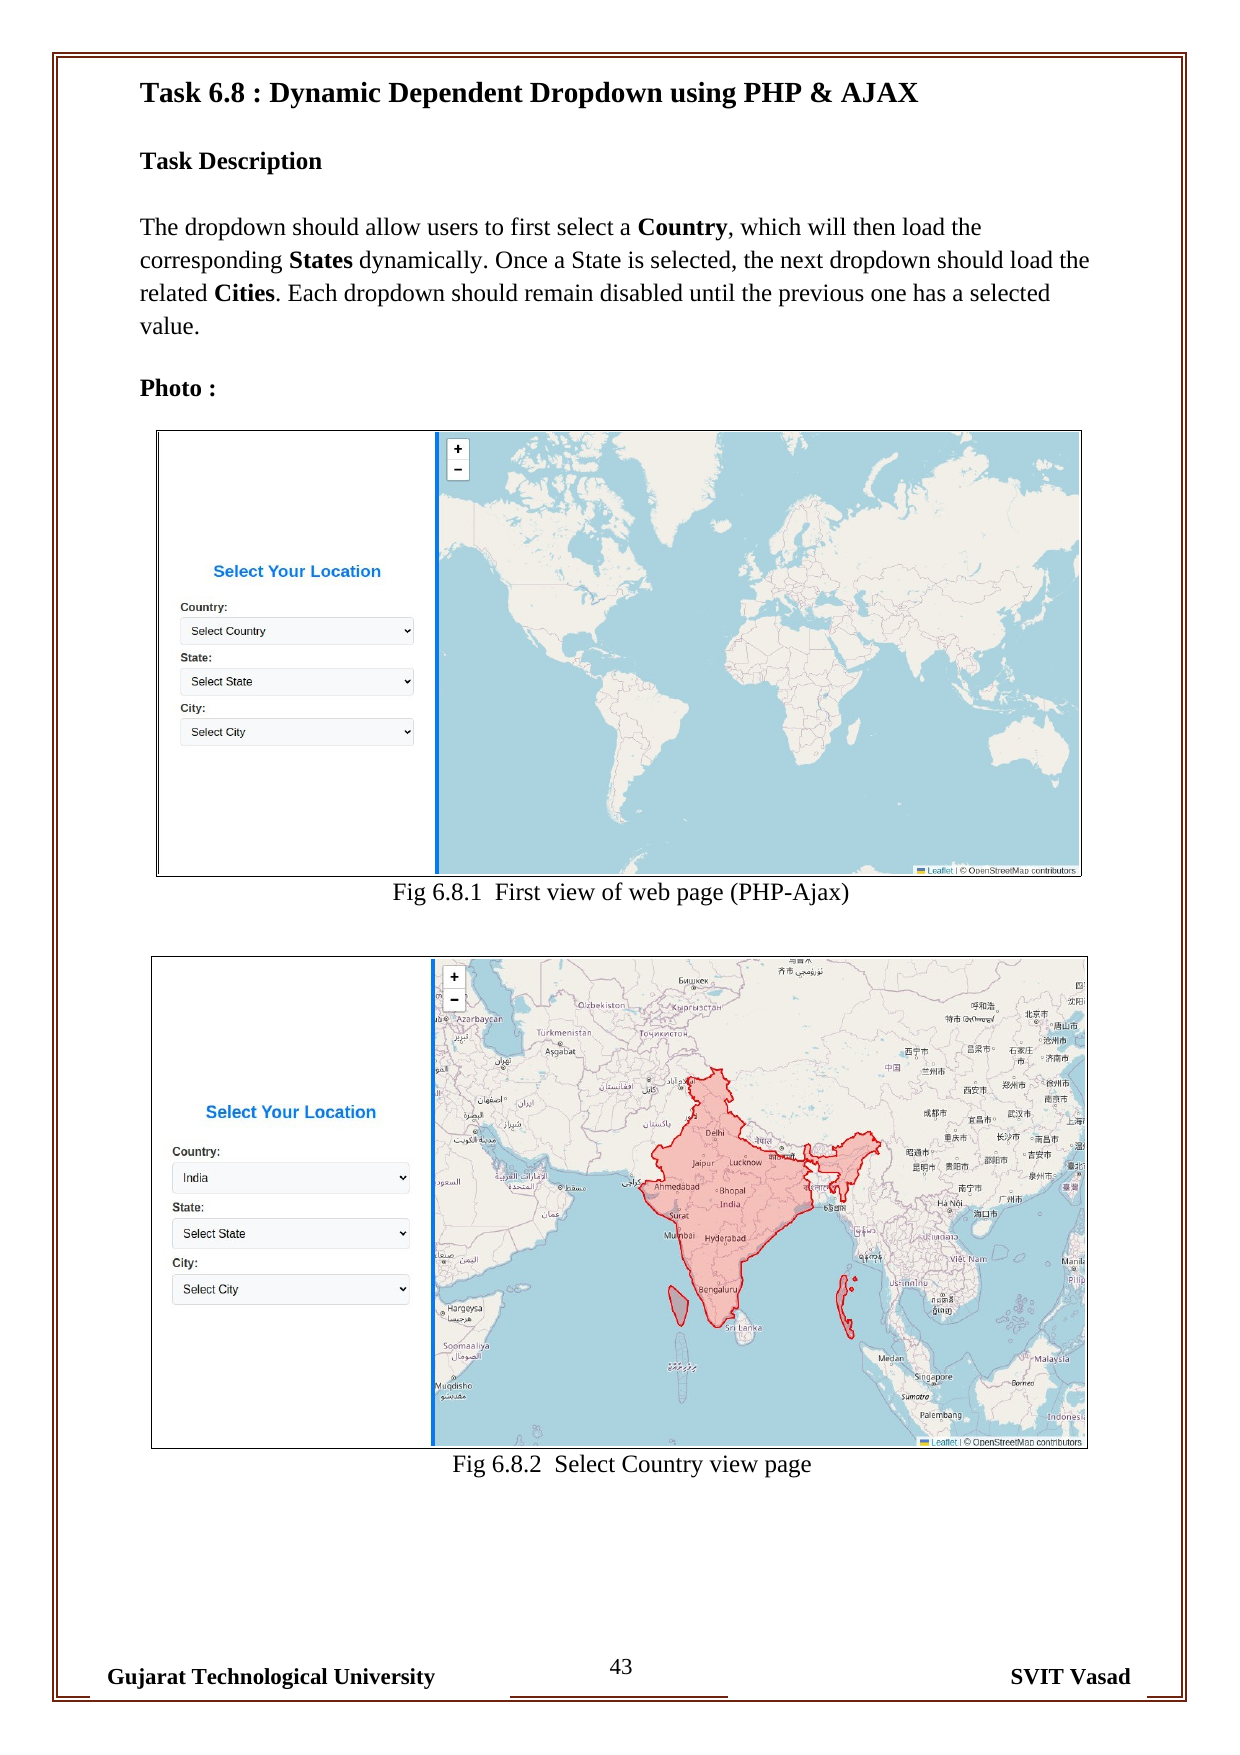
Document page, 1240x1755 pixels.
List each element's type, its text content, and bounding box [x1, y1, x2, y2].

picture [164, 959, 1085, 1446]
text Fig 6.8.1 First view of web page (PHP-Ajax) [139, 428, 1102, 905]
text Photo : [139, 373, 1102, 401]
text Fig 6.8.2 Select Country view page [139, 932, 1102, 1477]
picture [158, 432, 1079, 874]
text Task 6.8 : Dynamic Dependent Dropdown using PHP & AJAX Task Description The dropdown should allow users to first select a Country, which will then load the corresponding States dynamically. Once a State is selected, the next dropdown should load the related Cities. Each dropdown should remain disabled until the previous one has a selected value. [139, 75, 1102, 340]
